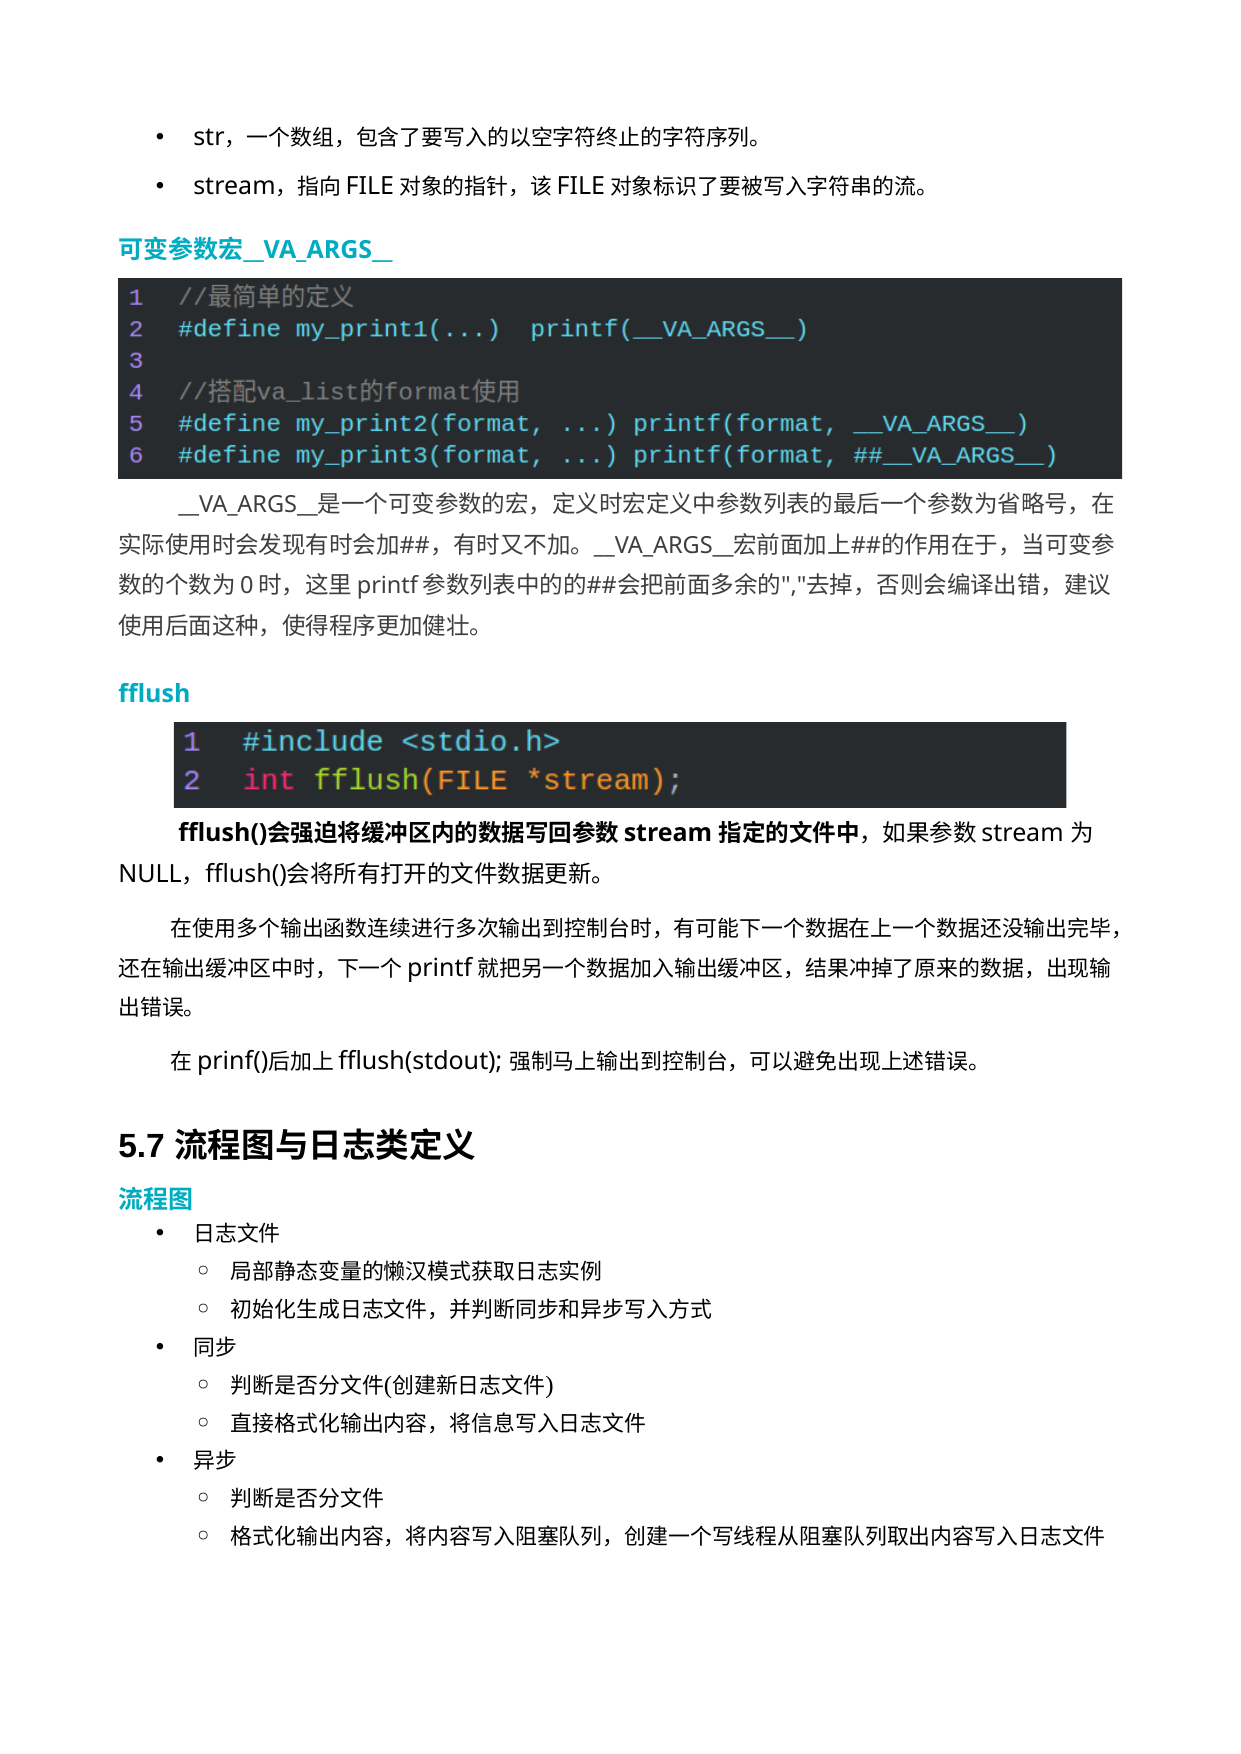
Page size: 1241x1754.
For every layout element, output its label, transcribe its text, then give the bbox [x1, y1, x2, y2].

text __VA_ARGS__是一个可变参数的宏，定义时宏定义中参数列表的最后一个参数为省略号，在实际使用时会发现有时会加##，有时又不加。__VA_ARGS__宏前面加上##的作用在于，当可变参数的个数为0时，这里printf参数列表中的的##会把前面多余的","去掉，否则会编译出错，建议使用后面这种，使得程序更加健壮。 [118, 479, 1122, 642]
list stream，指向FILE对象的指针，该FILE对象标识了要被写入字符串的流。 [156, 168, 1122, 202]
subtitle 5.7 流程图与日志类定义 [118, 1119, 1122, 1167]
subtitle 可变参数宏__VA_ARGS__ [118, 229, 1122, 266]
text fflush()会强迫将缓冲区内的数据写回参数stream 指定的文件中，如果参数stream 为NULL，fflush()会将所有打开的文件数据更新。 [118, 722, 1122, 890]
subtitle fflush [118, 675, 1122, 709]
list 格式化输出内容，将内容写入阻塞队列，创建一个写线程从阻塞队列取出内容写入日志文件 [193, 1519, 1122, 1551]
picture [173, 722, 1067, 808]
list 异步 [156, 1443, 1122, 1475]
picture [118, 278, 1123, 479]
list 局部静态变量的懒汉模式获取日志实例 [193, 1254, 1122, 1286]
list 判断是否分文件(创建新日志文件) [193, 1368, 1122, 1399]
list 判断是否分文件 [193, 1481, 1122, 1513]
list str，一个数组，包含了要写入的以空字符终止的字符序列。 [156, 118, 1122, 152]
list 同步 [156, 1330, 1122, 1361]
list 日志文件 [156, 1216, 1122, 1248]
list 初始化生成日志文件，并判断同步和异步写入方式 [193, 1292, 1122, 1323]
list 直接格式化输出内容，将信息写入日志文件 [193, 1406, 1122, 1437]
text 在使用多个输出函数连续进行多次输出到控制台时，有可能下一个数据在上一个数据还没输出完毕，还在输出缓冲区中时，下一个printf就把另一个数据加入输出缓冲区，结果冲掉了原来的数据，出现输出错误。 [118, 911, 1122, 1022]
subtitle 流程图 [118, 1180, 1122, 1216]
text 在prinf()后加上fflush(stdout); 强制马上输出到控制台，可以避免出现上述错误。 [118, 1042, 1122, 1077]
